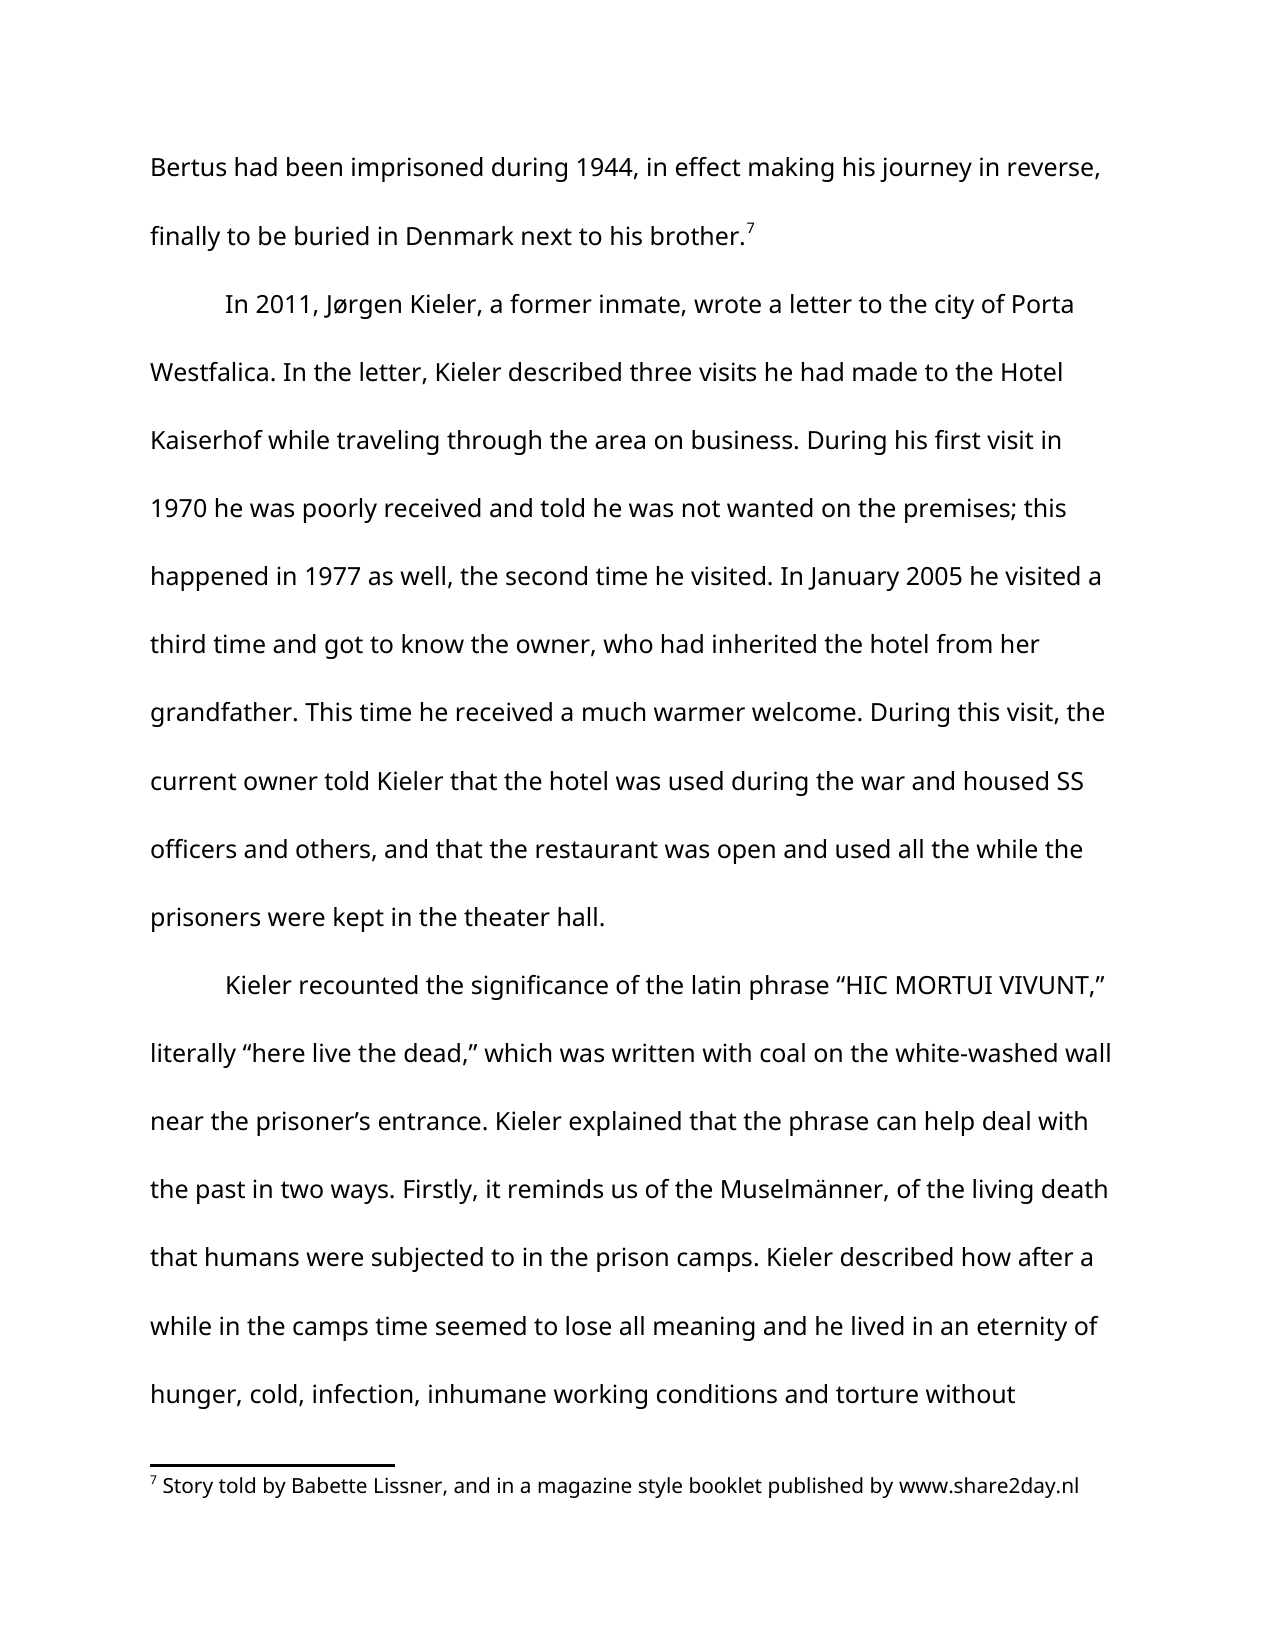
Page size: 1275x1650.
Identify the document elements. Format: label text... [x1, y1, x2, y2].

text Story told by Babette Lissner, and in a magazine style booklet published by www.share2day.nl [150, 1472, 1125, 1500]
text In 2011, Jørgen Kieler, a former inmate, wrote a letter to the city of Porta Westfalica. In the letter, Kieler described three visits he had made to the Hotel Kaiserhof while traveling through the area on business. During his first visit in 1970 he was poorly received and told he was not wanted on the premises; this happened in 1977 as well, the second time he visited. In January 2005 he visited a third time and got to know the owner, who had inherited the hotel from her grandfather. This time he received a much warmer welcome. During this visit, the current owner told Kieler that the hotel was used during the war and housed SS officers and others, and that the restaurant was open and used all the while the prisoners were kept in the theater hall. [150, 286, 1125, 933]
text Kieler recounted the significance of the latin phrase “HIC MORTUI VIVUNT,” literally “here live the dead,” which was written with coal on the white-washed wall near the prisoner’s entrance. Kieler explained that the phrase can help deal with the past in two ways. Firstly, it reminds us of the Muselmänner, of the living death that humans were subjected to in the prison camps. Kieler described how after a while in the camps time seemed to lose all meaning and he lived in an eternity of hunger, cold, infection, inhumane working conditions and torture without [150, 967, 1125, 1410]
text Bertus had been imprisoned during 1944, in effect making his journey in reverse, finally to be buried in Denmark next to his brother. [150, 150, 1125, 252]
